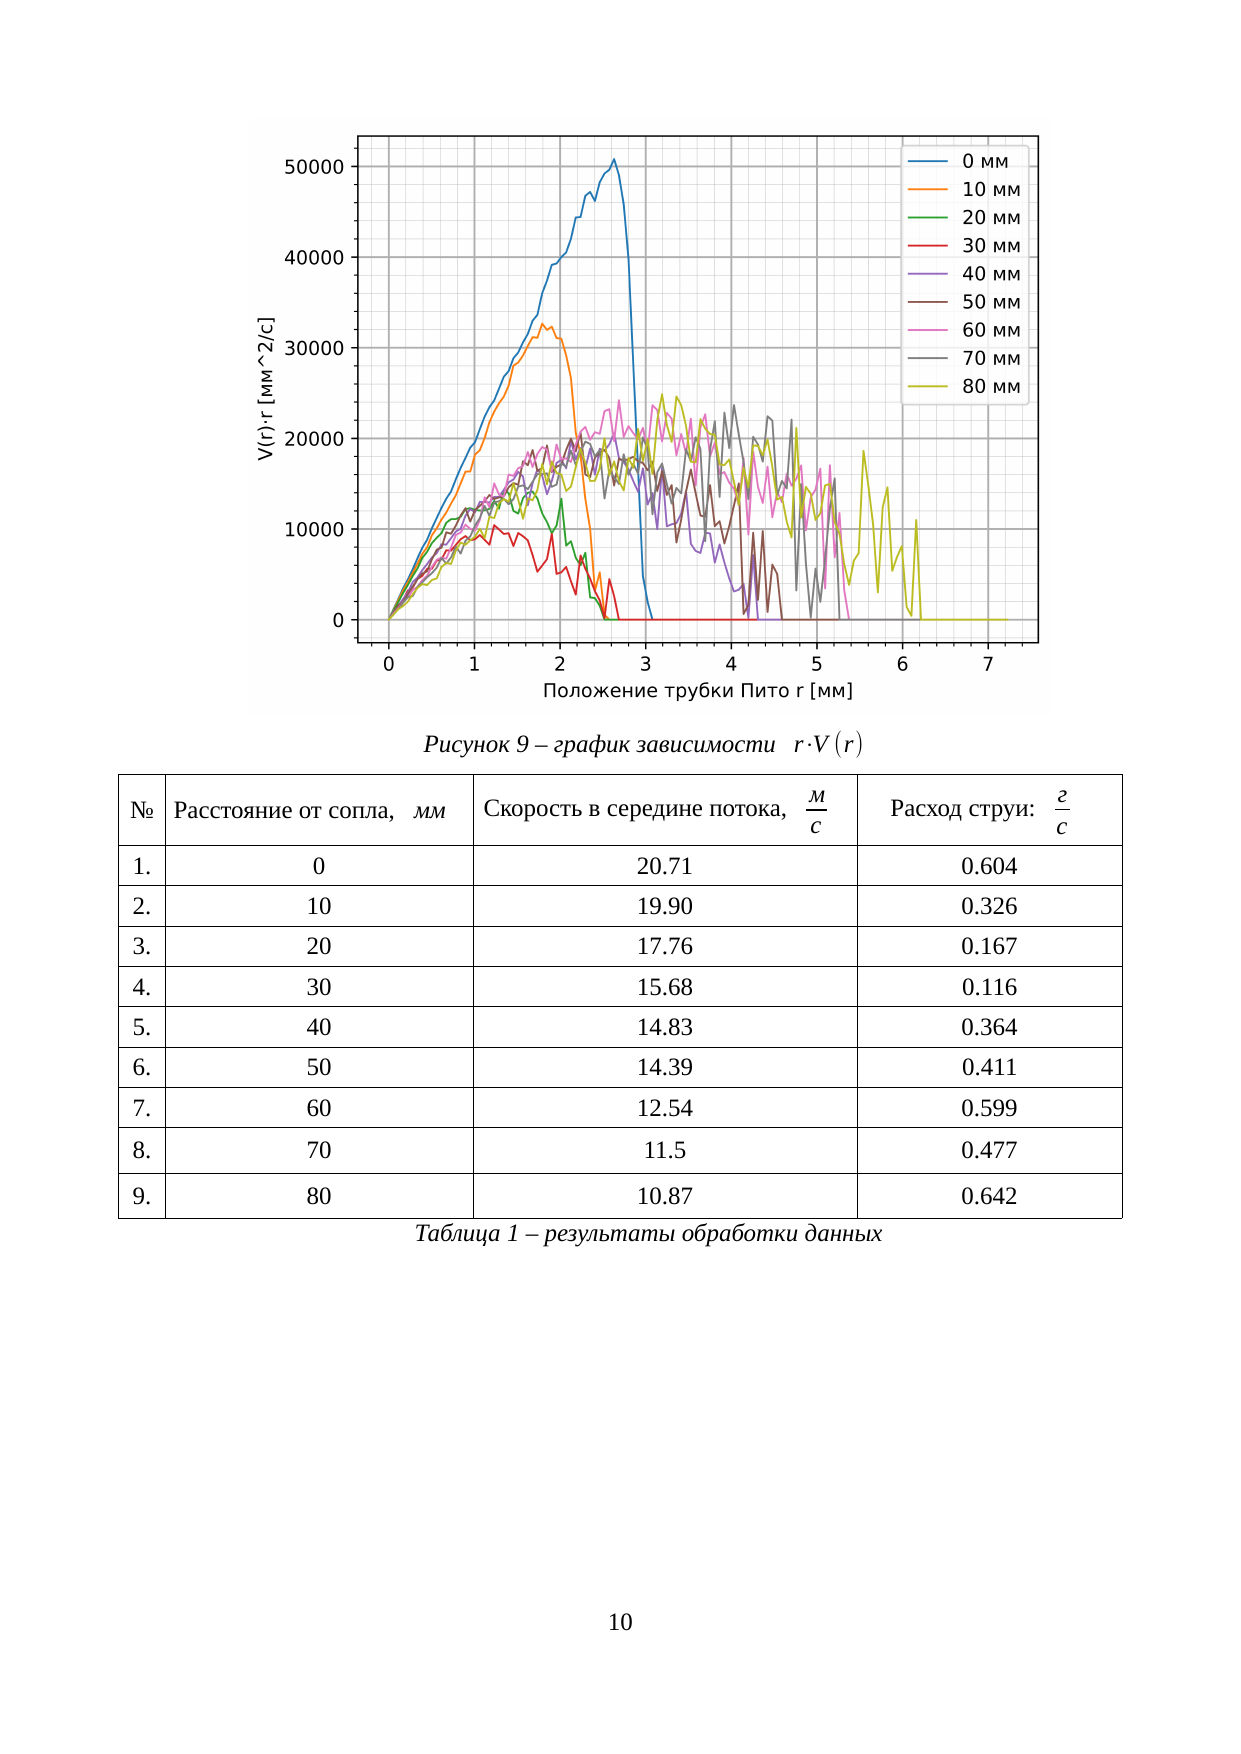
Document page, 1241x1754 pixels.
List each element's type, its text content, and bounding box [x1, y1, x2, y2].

table_cell 10.87 [474, 1174, 857, 1218]
table_cell 14.83 [474, 1007, 857, 1047]
table_cell 2. [119, 886, 165, 926]
table_cell 20.71 [474, 846, 857, 885]
table_cell 8. [119, 1128, 165, 1173]
table_cell 4. [119, 967, 165, 1006]
table_cell 80 [166, 1174, 473, 1218]
table_cell 0.364 [858, 1007, 1122, 1047]
table_cell 12.54 [474, 1088, 857, 1127]
table_cell 7. [119, 1088, 165, 1127]
table_header Расход струи: [858, 775, 1122, 845]
table_cell 17.76 [474, 927, 857, 966]
table_cell 3. [119, 927, 165, 966]
text Рисунок 9 – график зависимости [118, 729, 1122, 760]
table_cell 14.39 [474, 1048, 857, 1087]
table_cell 1. [119, 846, 165, 885]
table_cell 70 [166, 1128, 473, 1173]
table_cell 6. [119, 1048, 165, 1087]
table_cell 30 [166, 967, 473, 1006]
table_cell 0 [166, 846, 473, 885]
table_cell 0.411 [858, 1048, 1122, 1087]
picture [248, 118, 1051, 715]
table_cell 9. [119, 1174, 165, 1218]
table_header № [119, 775, 165, 845]
table_header Расстояние от сопла, [166, 775, 473, 845]
table_cell 5. [119, 1007, 165, 1047]
text Таблица 1 – результаты обработки данных [118, 1219, 1122, 1247]
table_cell 0.477 [858, 1128, 1122, 1173]
table_cell 0.599 [858, 1088, 1122, 1127]
table_cell 0.326 [858, 886, 1122, 926]
table_cell 11.5 [474, 1128, 857, 1173]
table_cell 0.604 [858, 846, 1122, 885]
table_cell 40 [166, 1007, 473, 1047]
table_cell 0.167 [858, 927, 1122, 966]
table_cell 19.90 [474, 886, 857, 926]
table_cell 20 [166, 927, 473, 966]
table_cell 60 [166, 1088, 473, 1127]
table_cell 0.642 [858, 1174, 1122, 1218]
table_header Скорость в середине потока, [474, 775, 857, 845]
table_cell 0.116 [858, 967, 1122, 1006]
table_cell 10 [166, 886, 473, 926]
table_cell 15.68 [474, 967, 857, 1006]
table_cell 50 [166, 1048, 473, 1087]
